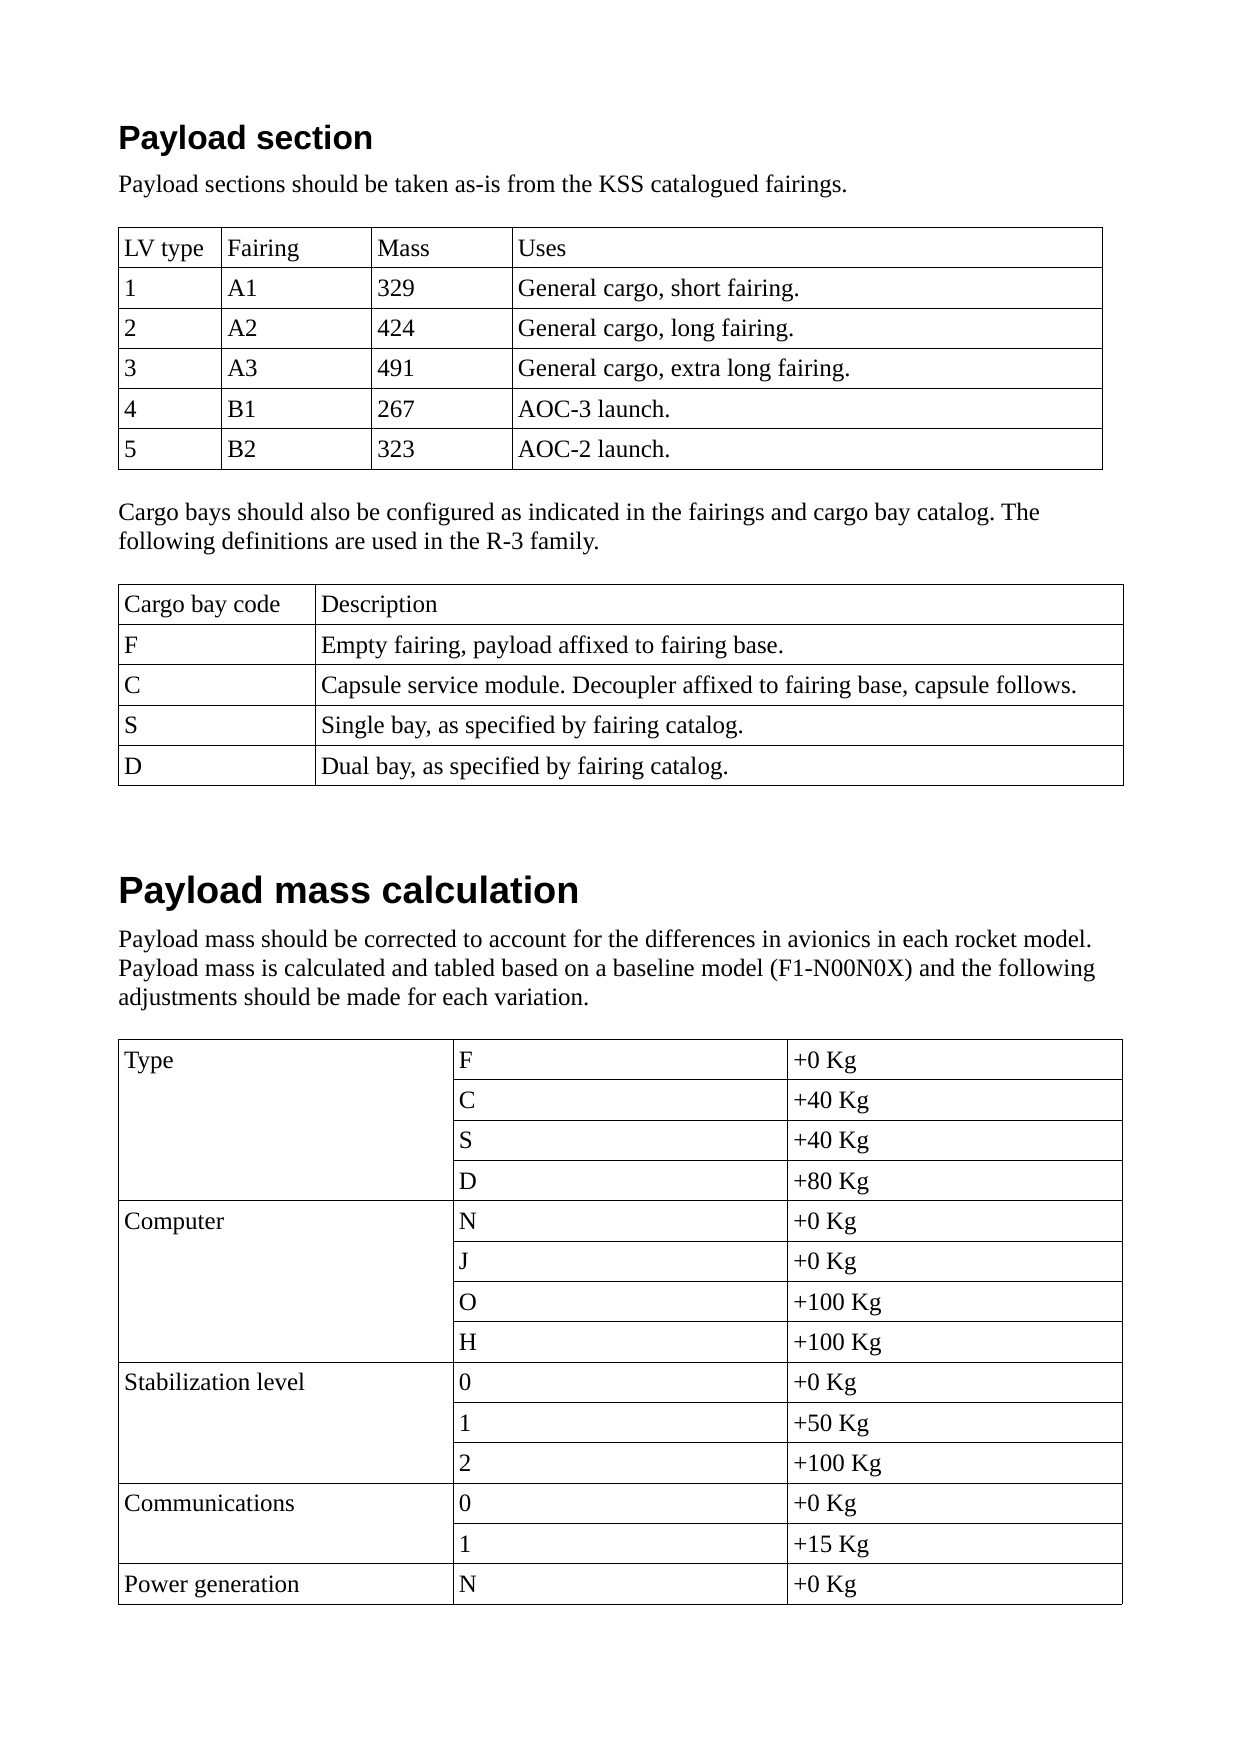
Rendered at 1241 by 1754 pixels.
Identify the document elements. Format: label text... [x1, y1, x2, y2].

table_cell +50 Kg [788, 1403, 1122, 1442]
table_cell Computer [119, 1201, 453, 1362]
table_cell H [454, 1322, 787, 1362]
table_cell Capsule service module. Decoupler affixed to fairing base, capsule follows. [316, 665, 1123, 705]
text Payload sections should be taken as-is from the KSS catalogued fairings. [118, 169, 1122, 198]
table_cell +0 Kg [788, 1484, 1122, 1523]
table_header Cargo bay code [119, 585, 315, 624]
table_cell Power generation [119, 1564, 453, 1603]
table_cell A1 [222, 268, 371, 307]
table_cell AOC-3 launch. [513, 389, 1102, 428]
table_cell Single bay, as specified by fairing catalog. [316, 706, 1123, 745]
table_cell 329 [372, 268, 512, 307]
table_cell N [454, 1201, 787, 1241]
table_cell +0 Kg [788, 1564, 1122, 1603]
table_cell 1 [119, 268, 221, 307]
table_cell +0 Kg [788, 1242, 1122, 1281]
table_header F [454, 1040, 787, 1079]
table_cell +80 Kg [788, 1161, 1122, 1200]
text Payload mass should be corrected to account for the differences in avionics in each rocket model. Payload mass is calculated and tabled based on a baseline model (F1-N00N0X) and the following adjustments should be made for each variation. [118, 924, 1122, 1010]
table_cell General cargo, short fairing. [513, 268, 1102, 307]
table_cell +40 Kg [788, 1121, 1122, 1160]
table_cell Communications [119, 1484, 453, 1563]
table_cell +100 Kg [788, 1282, 1122, 1321]
table_cell General cargo, long fairing. [513, 309, 1102, 348]
table_cell S [119, 706, 315, 745]
table_cell Dual bay, as specified by fairing catalog. [316, 746, 1123, 785]
table_cell S [454, 1121, 787, 1160]
table_header Type [119, 1040, 453, 1200]
table_cell N [454, 1564, 787, 1603]
table_cell +100 Kg [788, 1443, 1122, 1482]
table_cell 491 [372, 349, 512, 388]
table_header Fairing [222, 228, 371, 267]
table_cell +0 Kg [788, 1201, 1122, 1241]
table_cell B1 [222, 389, 371, 428]
table_cell C [119, 665, 315, 705]
table_cell 1 [454, 1524, 787, 1563]
table_cell O [454, 1282, 787, 1321]
table_cell A2 [222, 309, 371, 348]
table_cell +40 Kg [788, 1080, 1122, 1120]
table_cell D [119, 746, 315, 785]
table_cell 0 [454, 1484, 787, 1523]
table_cell Stabilization level [119, 1363, 453, 1482]
table_header Mass [372, 228, 512, 267]
table_cell C [454, 1080, 787, 1120]
table_cell A3 [222, 349, 371, 388]
table_cell 4 [119, 389, 221, 428]
table_header LV type [119, 228, 221, 267]
table_header +0 Kg [788, 1040, 1122, 1079]
table_cell 2 [119, 309, 221, 348]
table_header Uses [513, 228, 1102, 267]
table_cell 3 [119, 349, 221, 388]
table_cell 424 [372, 309, 512, 348]
table_header Description [316, 585, 1123, 624]
table_cell 0 [454, 1363, 787, 1402]
table_cell 2 [454, 1443, 787, 1482]
table_cell F [119, 625, 315, 664]
subtitle Payload mass calculation [118, 868, 1122, 912]
table_cell Empty fairing, payload affixed to fairing base. [316, 625, 1123, 664]
subtitle Payload section [118, 118, 1122, 157]
table_cell +100 Kg [788, 1322, 1122, 1362]
table_cell 5 [119, 429, 221, 469]
text Cargo bays should also be configured as indicated in the fairings and cargo bay catalog. The following definitions are used in the R-3 family. [118, 497, 1122, 555]
table_cell J [454, 1242, 787, 1281]
table_cell +0 Kg [788, 1363, 1122, 1402]
table_cell D [454, 1161, 787, 1200]
table_cell General cargo, extra long fairing. [513, 349, 1102, 388]
table_cell 267 [372, 389, 512, 428]
table_cell 323 [372, 429, 512, 469]
table_cell +15 Kg [788, 1524, 1122, 1563]
table_cell 1 [454, 1403, 787, 1442]
table_cell AOC-2 launch. [513, 429, 1102, 469]
table_cell B2 [222, 429, 371, 469]
